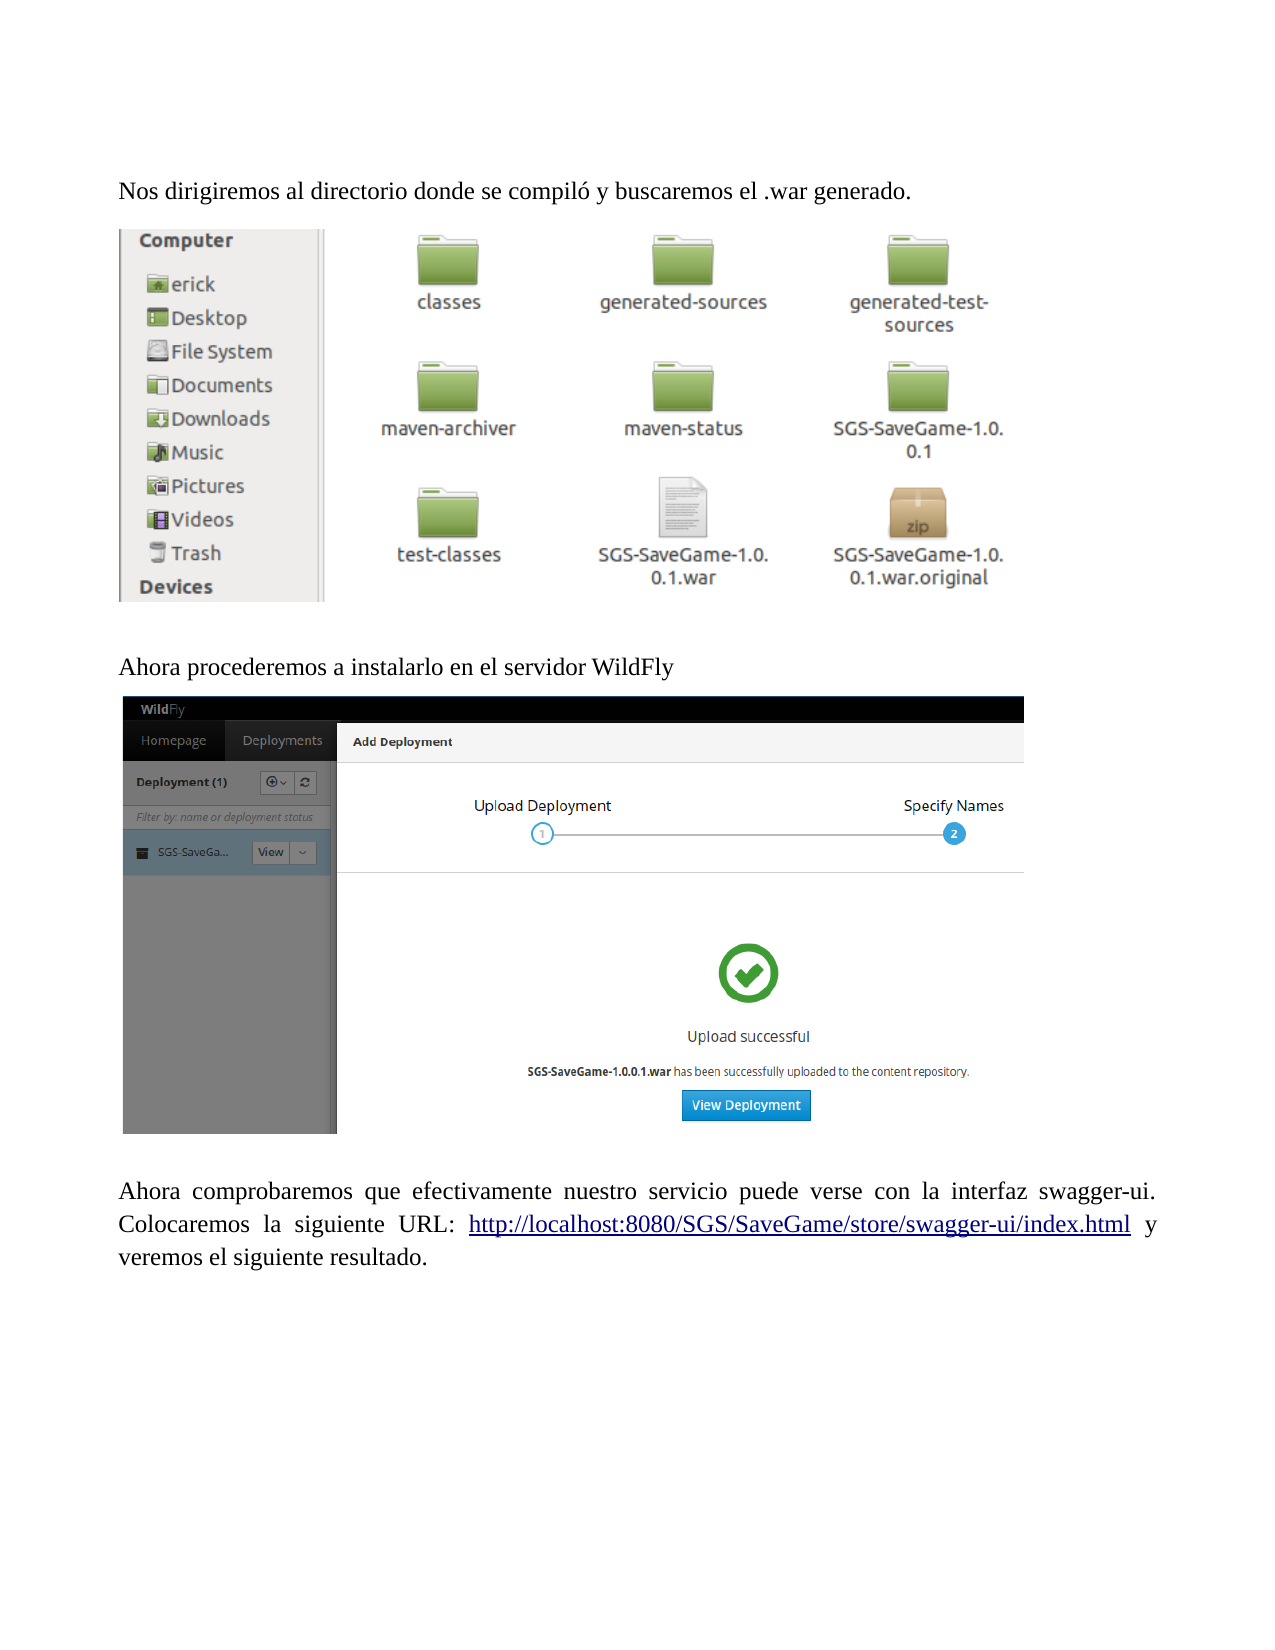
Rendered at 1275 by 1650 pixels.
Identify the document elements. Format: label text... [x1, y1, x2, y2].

picture [122, 696, 1024, 1134]
text Ahora procederemos a instalarlo en el servidor WildFly [118, 652, 1157, 681]
picture [119, 229, 1011, 602]
text Ahora comprobaremos que efectivamente nuestro servicio puede verse con la interfaz swagger-ui. Colocaremos la siguiente URL: http://localhost:8080/SGS/SaveGame/store/swagger-ui/index.html y veremos el siguiente resultado. [118, 1176, 1157, 1271]
text Nos dirigiremos al directorio donde se compiló y buscaremos el .war generado. [118, 176, 1157, 205]
